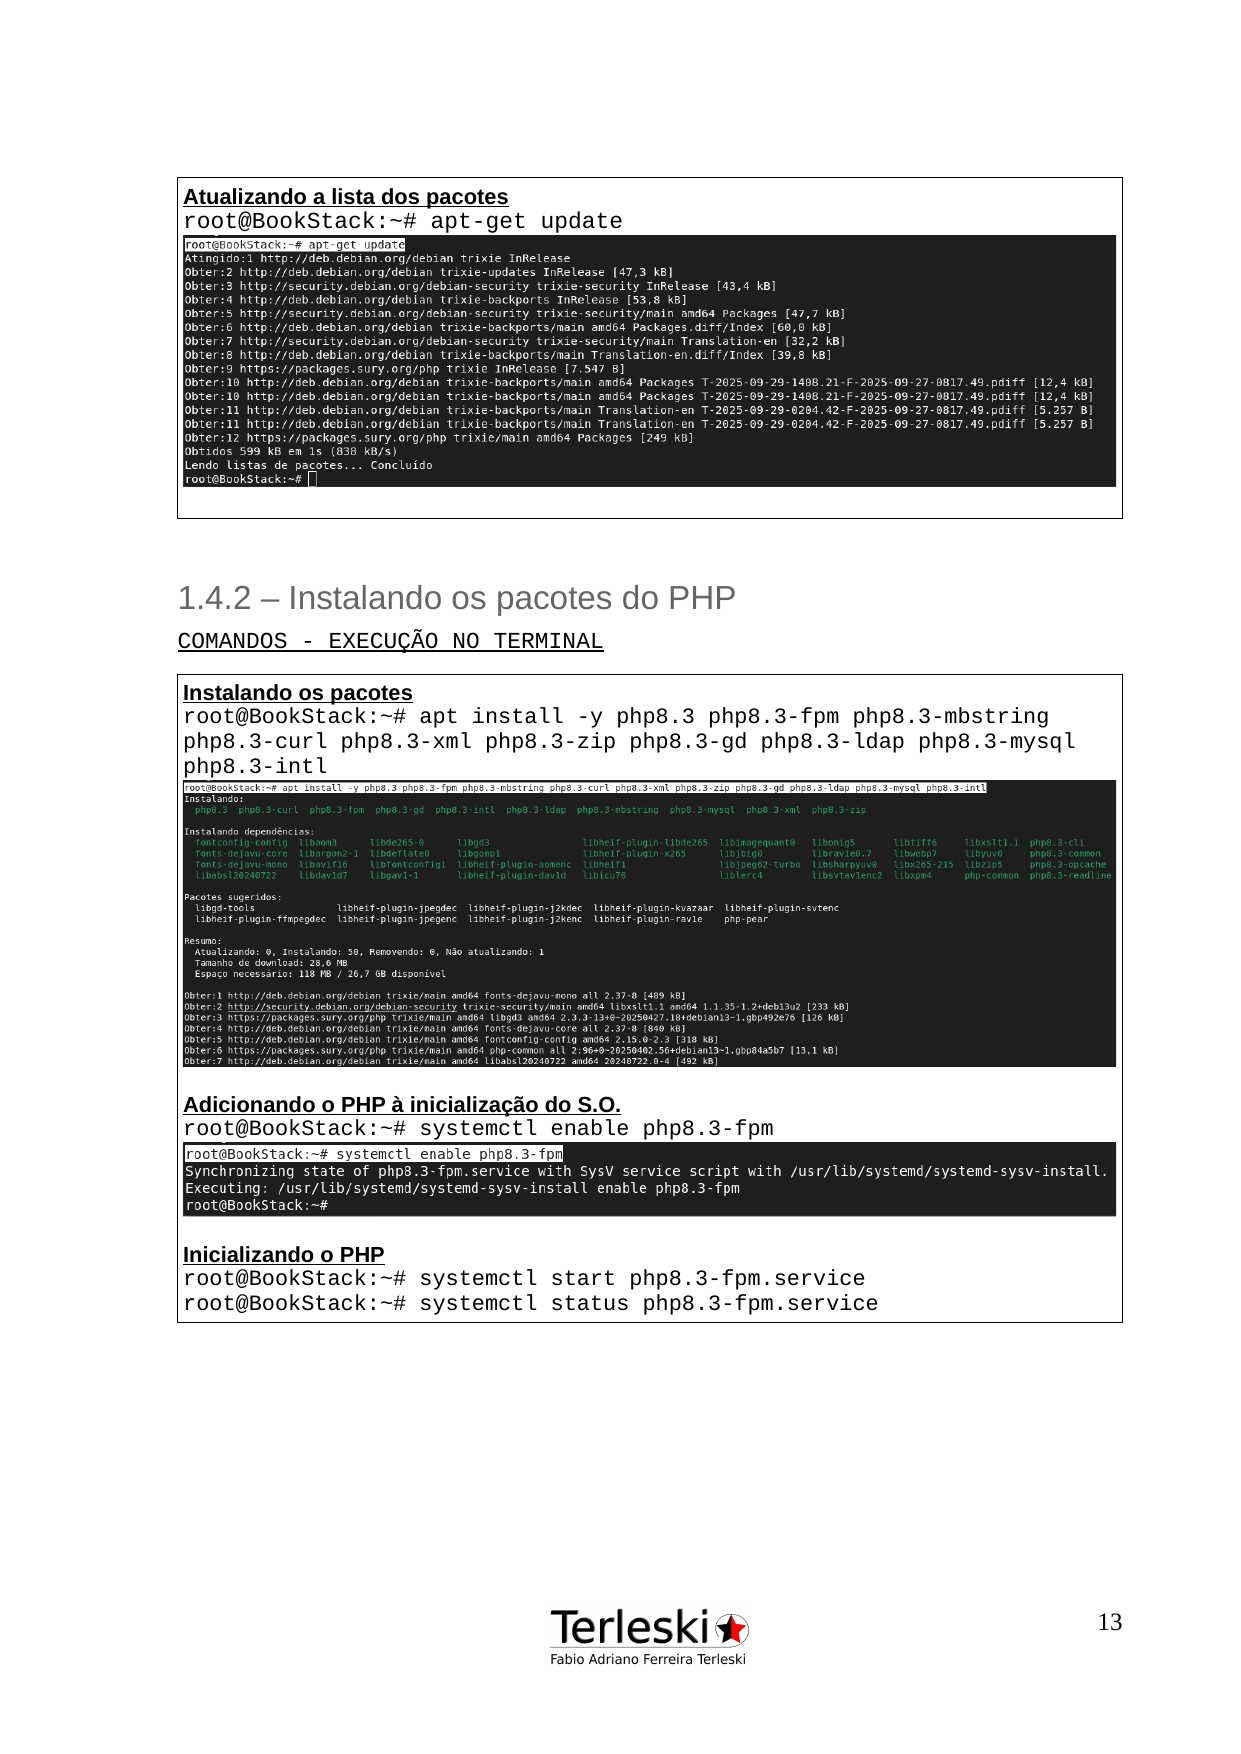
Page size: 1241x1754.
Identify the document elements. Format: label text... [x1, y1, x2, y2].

table_header Atualizando a lista dos pacotes root@BookStack:~# apt-get update [178, 178, 1122, 518]
table_header Instalando os pacotes root@BookStack:~# apt install -y php8.3 php8.3-fpm php8.3-mbstring php8.3-curl php8.3-xml php8.3-zip php8.3-gd php8.3-ldap php8.3-mysql php8.3-intl Adicionando o PHP à inicialização do S.O. root@BookStack:~# systemctl enable php8.3-fpm Inicializando o PHP root@BookStack:~# systemctl start php8.3-fpm.service root@BookStack:~# systemctl status php8.3-fpm.service [178, 675, 1122, 1322]
text COMANDOS - EXECUÇÃO NO TERMINAL [177, 629, 1122, 655]
picture [549, 1607, 750, 1667]
picture [182, 235, 1117, 487]
picture [182, 1142, 1117, 1217]
picture [182, 780, 1117, 1067]
subtitle 1.4.2 – Instalando os pacotes do PHP [177, 578, 1122, 617]
